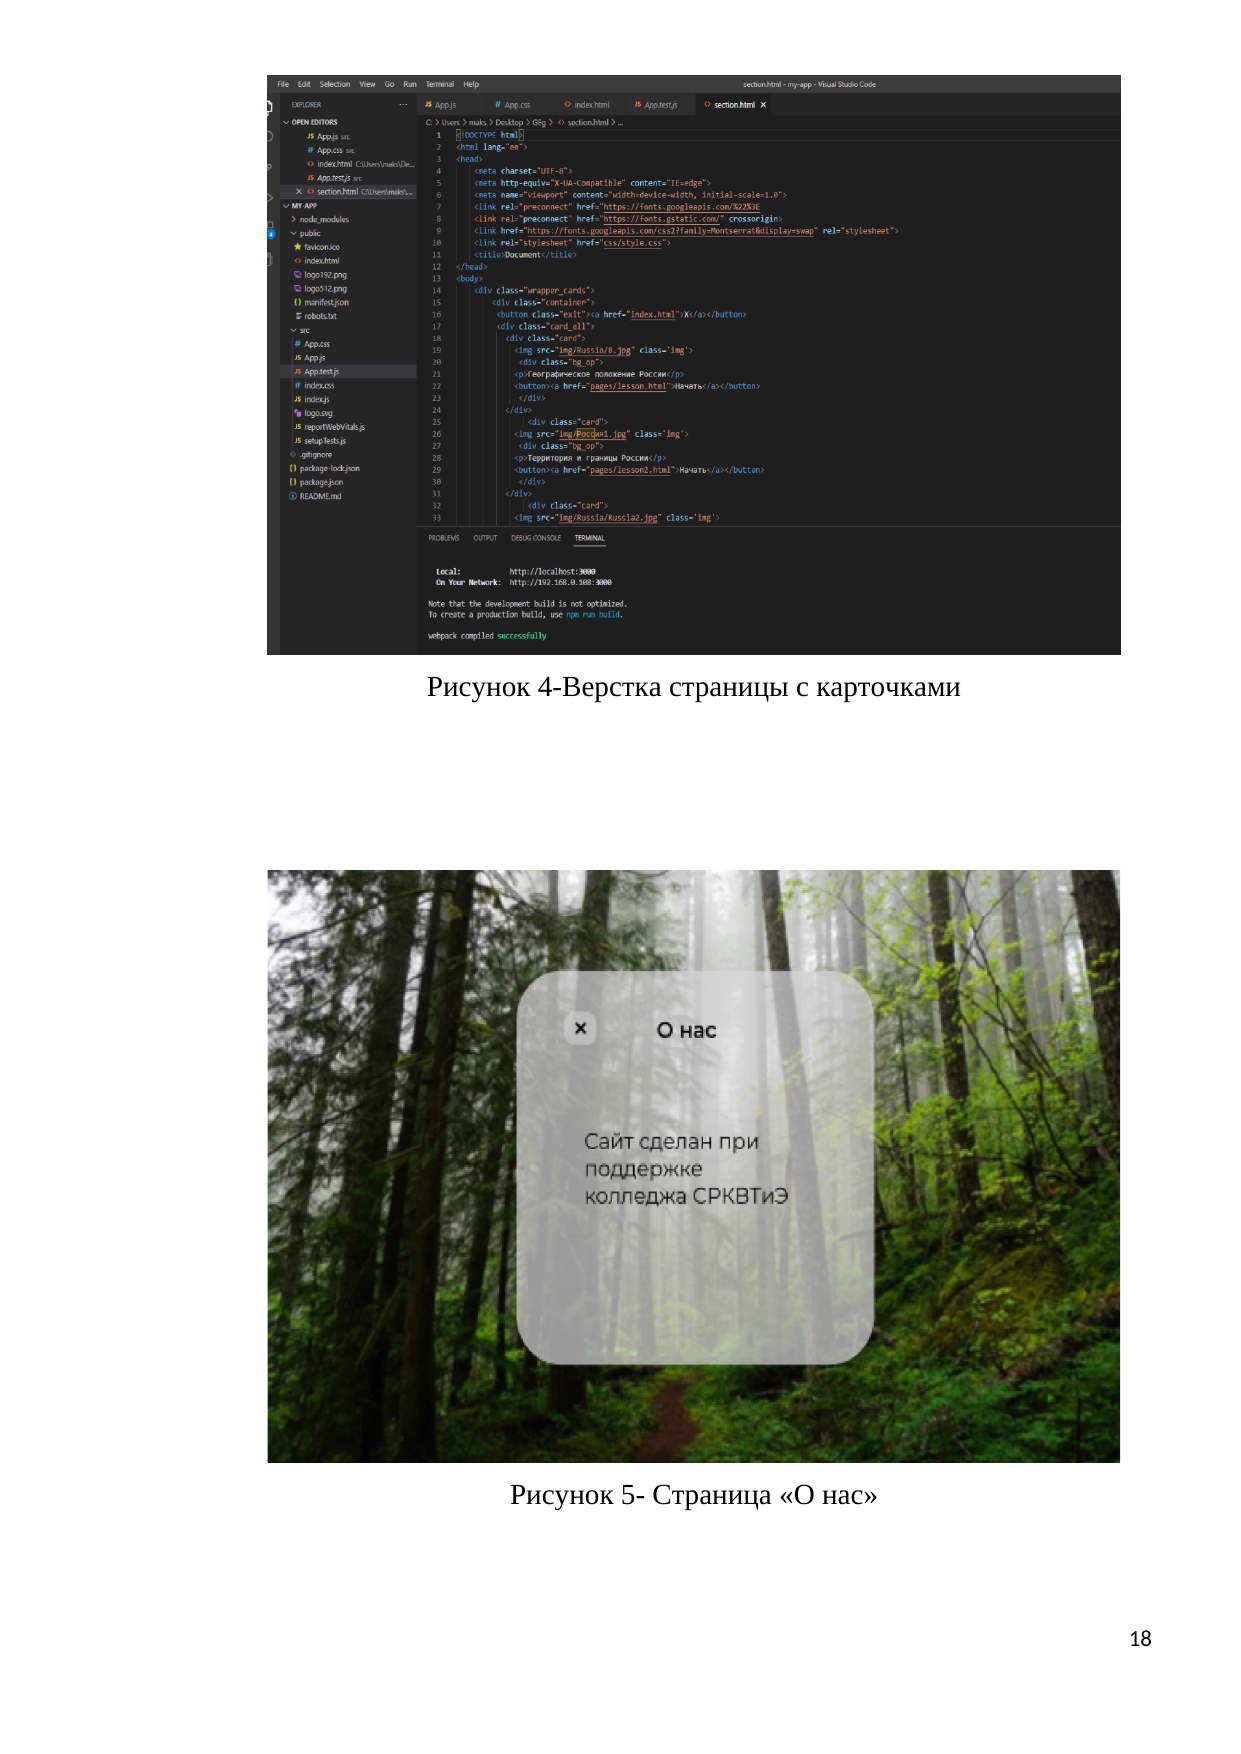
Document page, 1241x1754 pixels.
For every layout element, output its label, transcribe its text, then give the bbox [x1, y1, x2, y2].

text Рисунок 5- Страница «О нас» [162, 1477, 1152, 1511]
text Рисунок 4-Верстка страницы с карточками [162, 669, 1152, 703]
